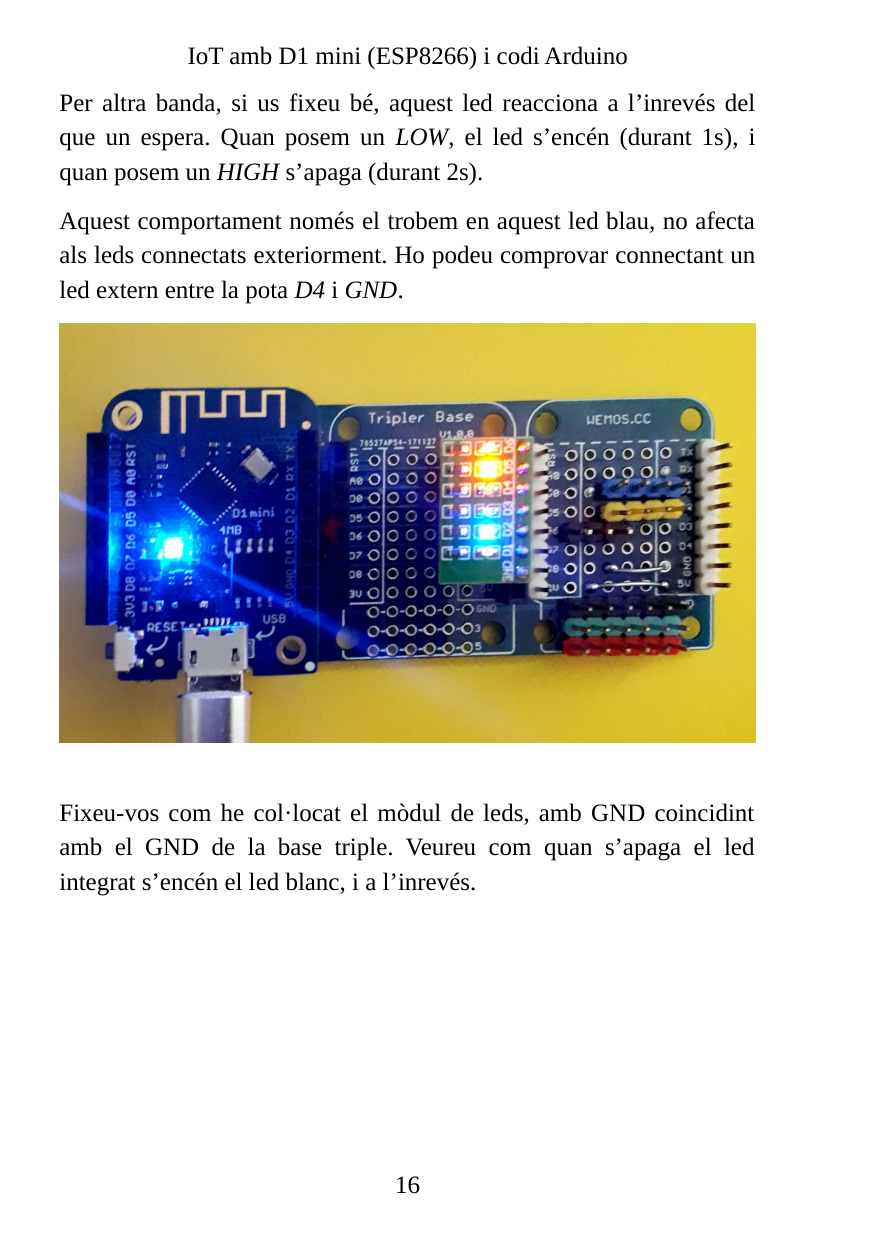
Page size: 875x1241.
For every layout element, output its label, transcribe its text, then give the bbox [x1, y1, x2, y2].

text Per altra banda, si us fixeu bé, aquest led reacciona a l’inrevés del que un espera. Quan posem un LOW, el led s’encén (durant 1s), i quan posem un HIGH s’apaga (durant 2s). [59, 88, 756, 186]
text Aquest comportament només el trobem en aquest led blau, no afecta als leds connectats exteriorment. Ho podeu comprovar connectant un led extern entre la pota D4 i GND. [59, 206, 756, 303]
picture [59, 323, 756, 743]
text Fixeu-vos com he col·locat el mòdul de leds, amb GND coincidint amb el GND de la base triple. Veureu com quan s’apaga el led integrat s’encén el led blanc, i a l’inrevés. [59, 798, 756, 895]
